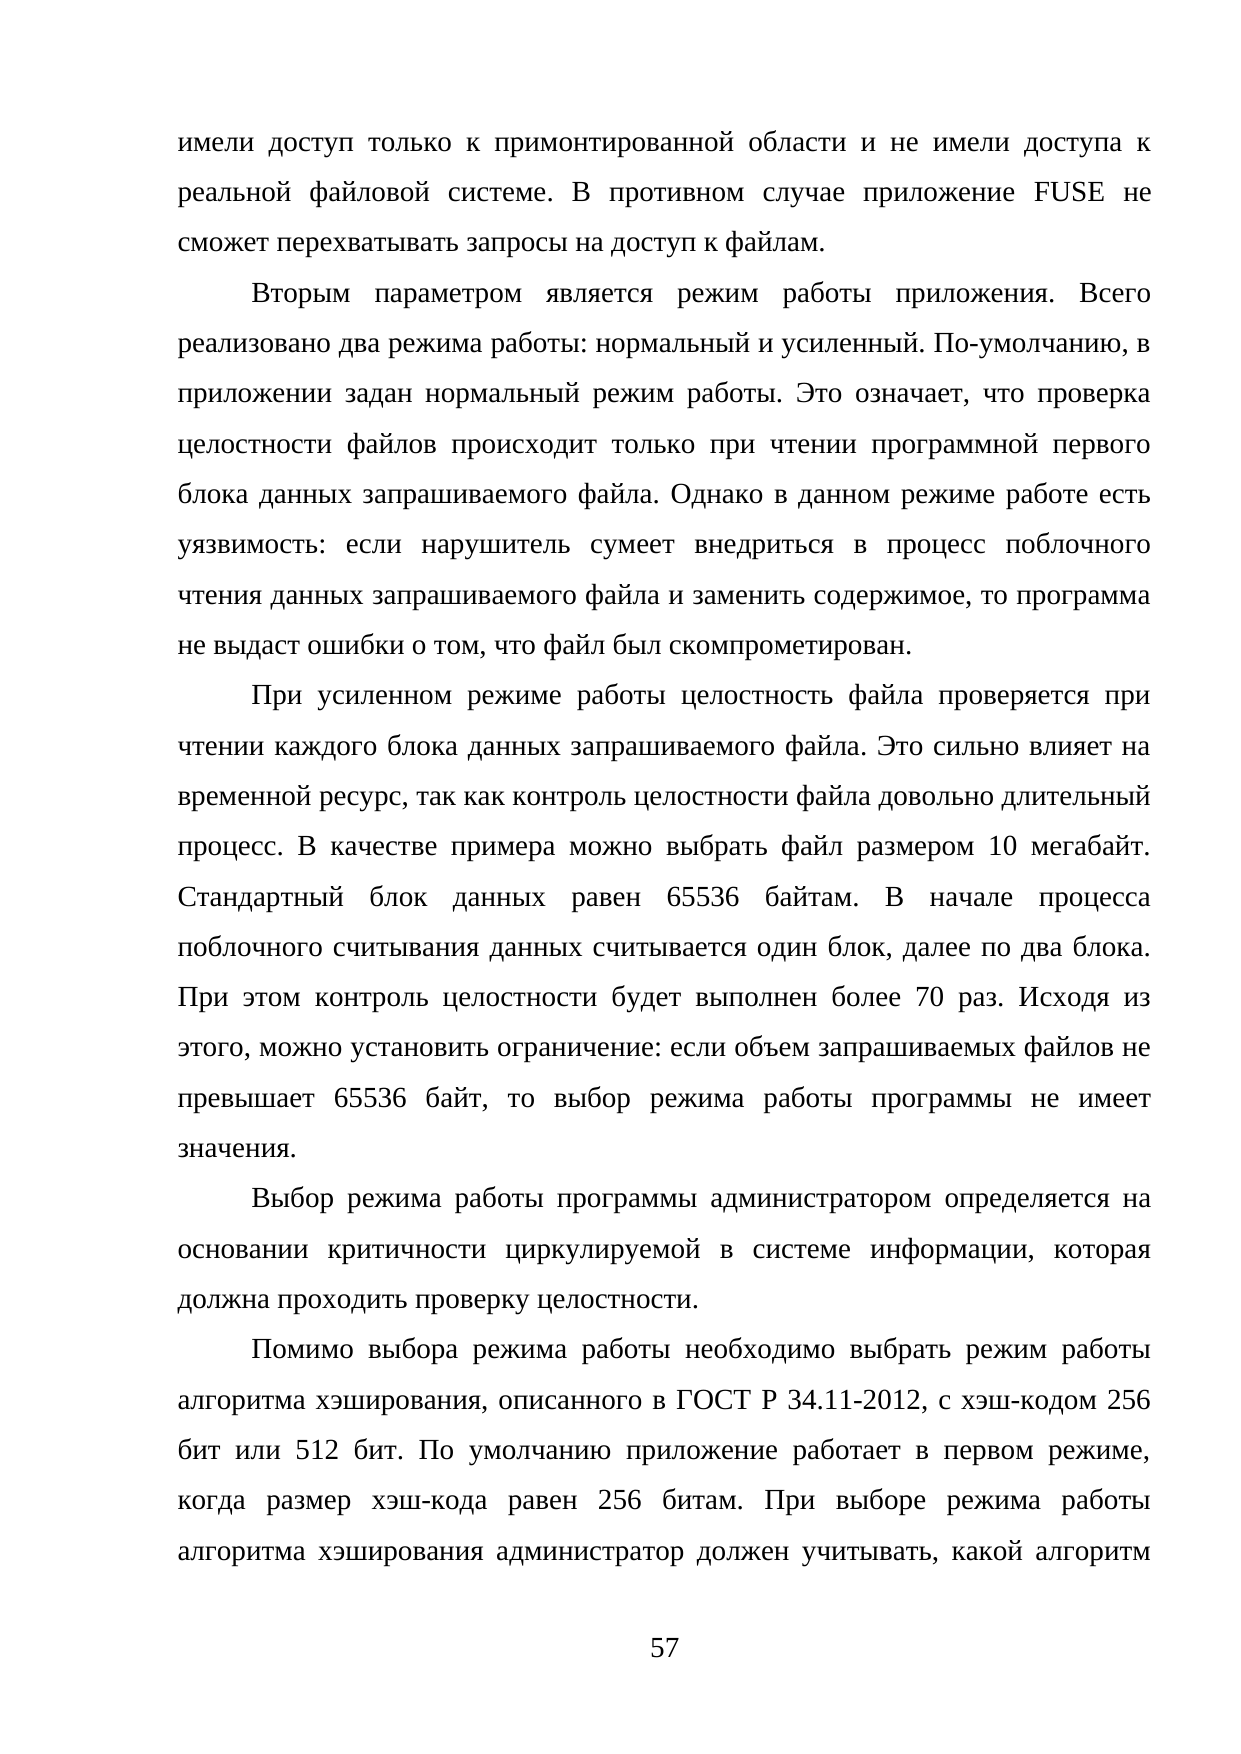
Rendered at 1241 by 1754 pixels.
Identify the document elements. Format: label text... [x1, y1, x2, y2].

text Помимо выбора режима работы необходимо выбрать режим работы алгоритма хэширования, описанного в ГОСТ Р 34.11-2012, с хэш-кодом 256 бит или 512 бит. По умолчанию приложение работает в первом режиме, когда размер хэш-кода равен 256 битам. При выборе режима работы алгоритма хэширования администратор должен учитывать, какой алгоритм [177, 1331, 1152, 1566]
text При усиленном режиме работы целостность файла проверяется при чтении каждого блока данных запрашиваемого файла. Это сильно влияет на временной ресурс, так как контроль целостности файла довольно длительный процесс. В качестве примера можно выбрать файл размером 10 мегабайт. Стандартный блок данных равен 65536 байтам. В начале процесса поблочного считывания данных считывается один блок, далее по два блока. При этом контроль целостности будет выполнен более 70 раз. Исходя из этого, можно установить ограничение: если объем запрашиваемых файлов не превышает 65536 байт, то выбор режима работы программы не имеет значения. [177, 677, 1152, 1164]
text Вторым параметром является режим работы приложения. Всего реализовано два режима работы: нормальный и усиленный. По-умолчанию, в приложении задан нормальный режим работы. Это означает, что проверка целостности файлов происходит только при чтении программной первого блока данных запрашиваемого файла. Однако в данном режиме работе есть уязвимость: если нарушитель сумеет внедриться в процесс поблочного чтения данных запрашиваемого файла и заменить содержимое, то программа не выдаст ошибки о том, что файл был скомпрометирован. [177, 275, 1152, 661]
text имели доступ только к примонтированной области и не имели доступа к реальной файловой системе. В противном случае приложение FUSE не сможет перехватывать запросы на доступ к файлам. [177, 124, 1152, 258]
text Выбор режима работы программы администратором определяется на основании критичности циркулируемой в системе информации, которая должна проходить проверку целостности. [177, 1181, 1152, 1315]
